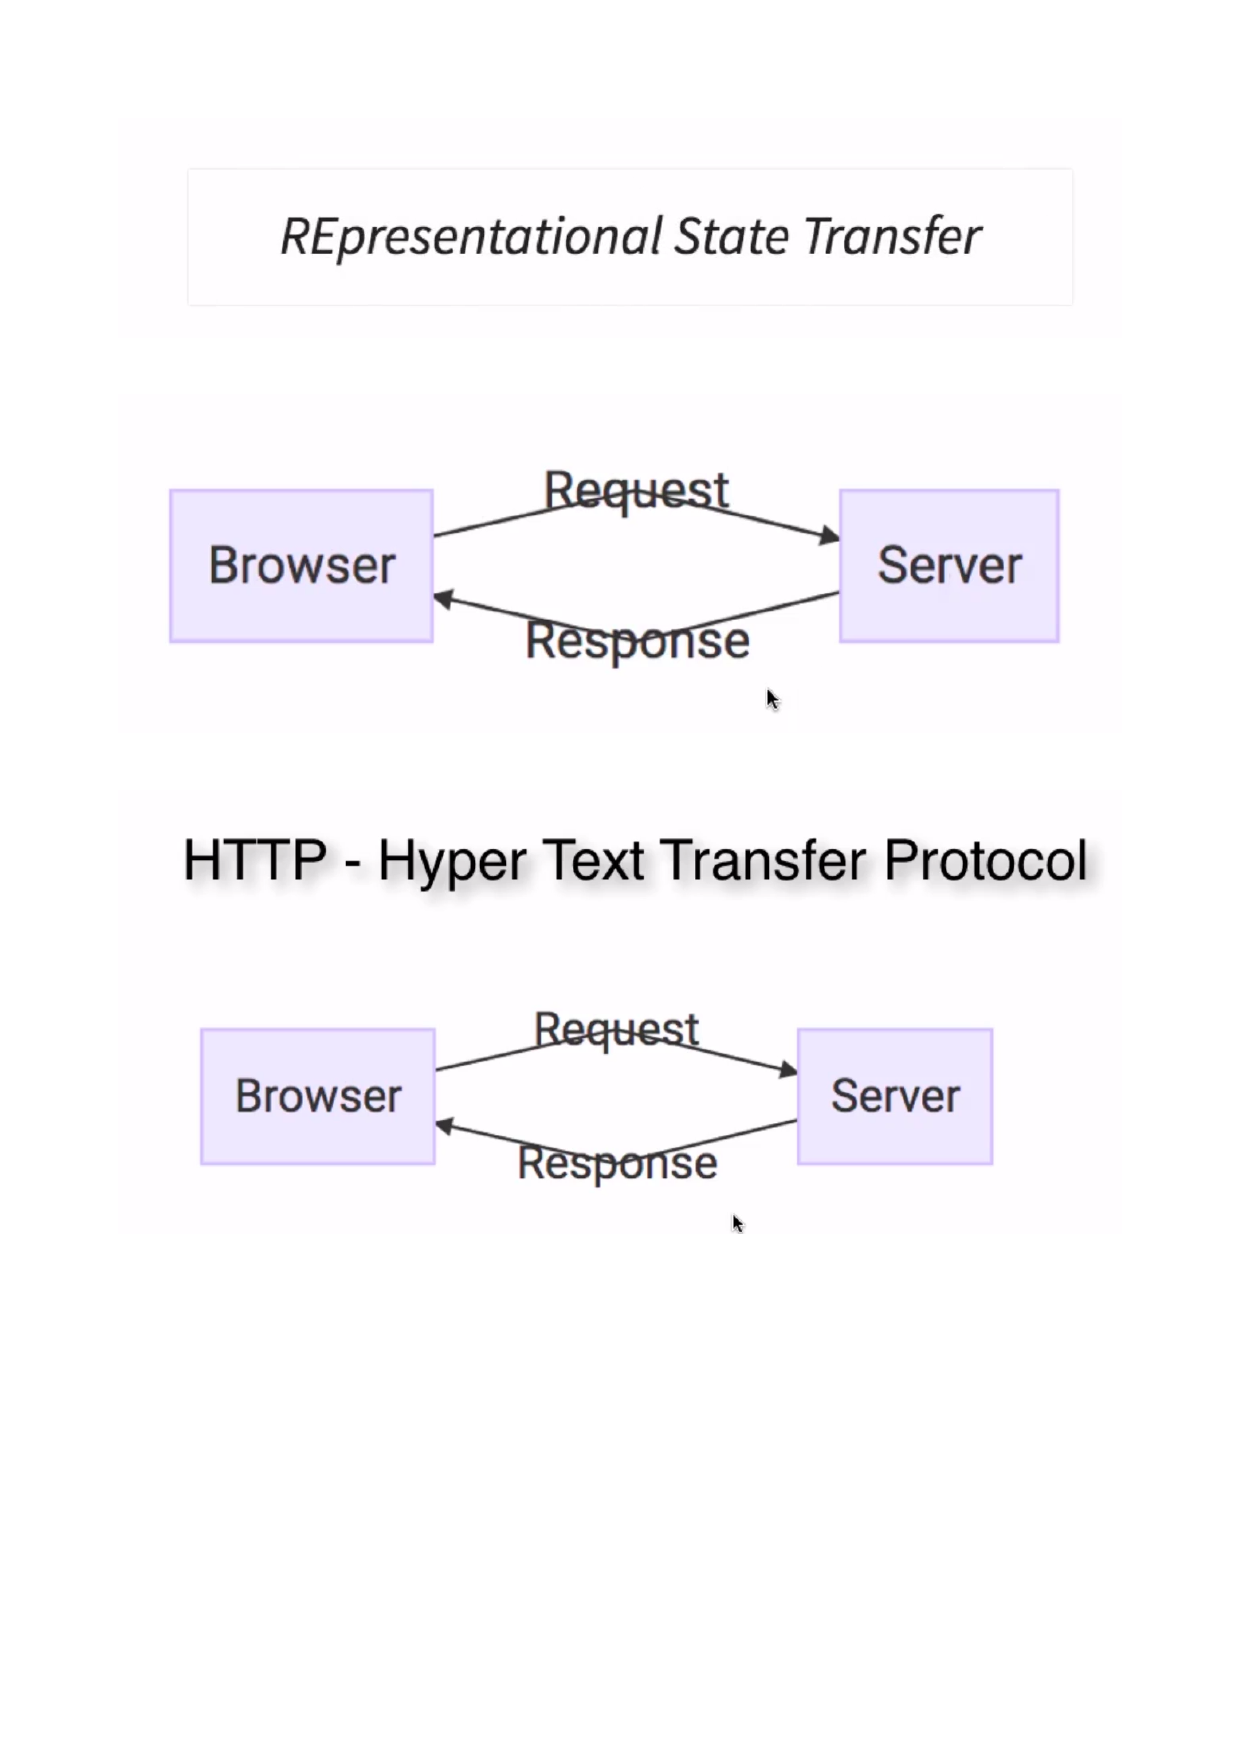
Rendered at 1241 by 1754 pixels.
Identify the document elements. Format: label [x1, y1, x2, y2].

picture [118, 118, 1123, 338]
picture [118, 790, 1123, 1234]
picture [118, 394, 1123, 733]
